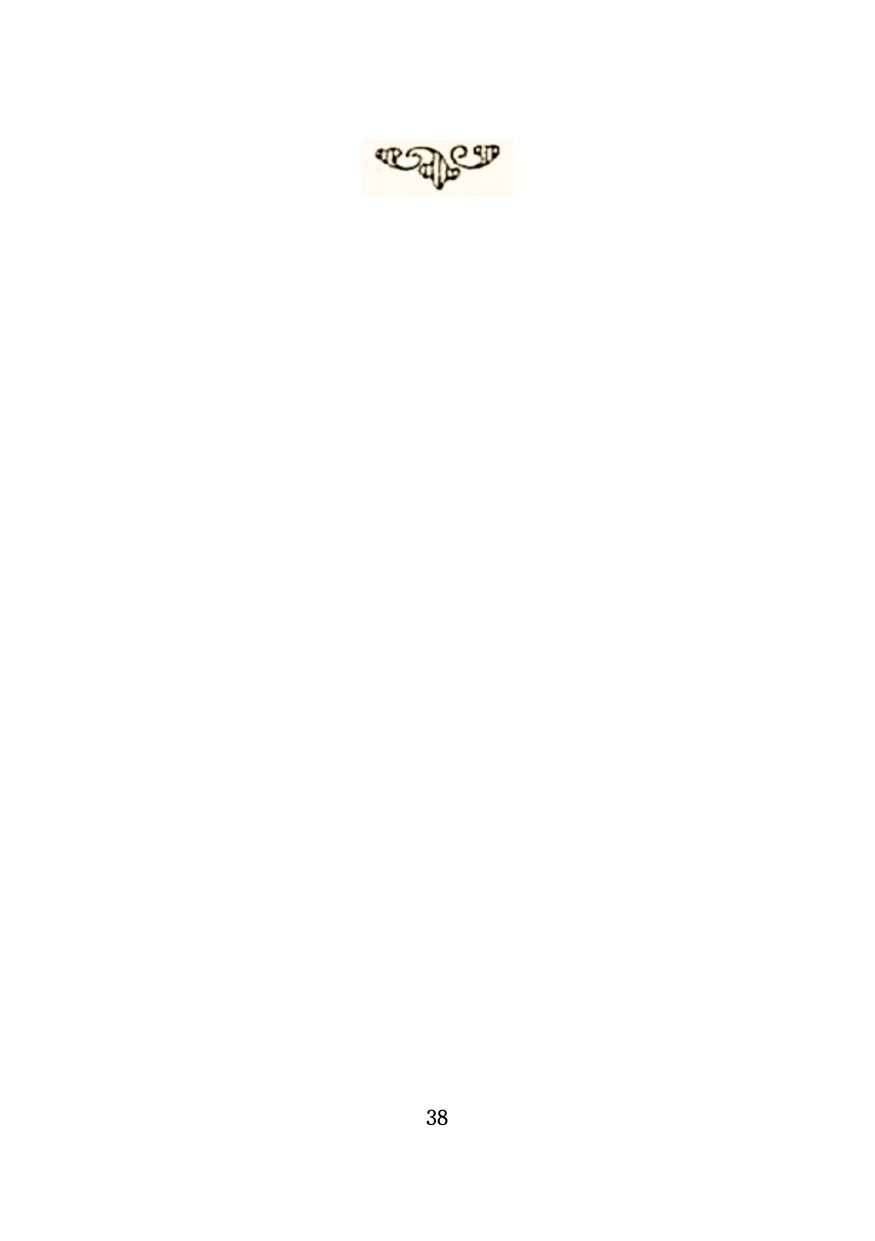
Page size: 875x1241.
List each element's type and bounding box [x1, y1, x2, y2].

picture [360, 139, 514, 196]
